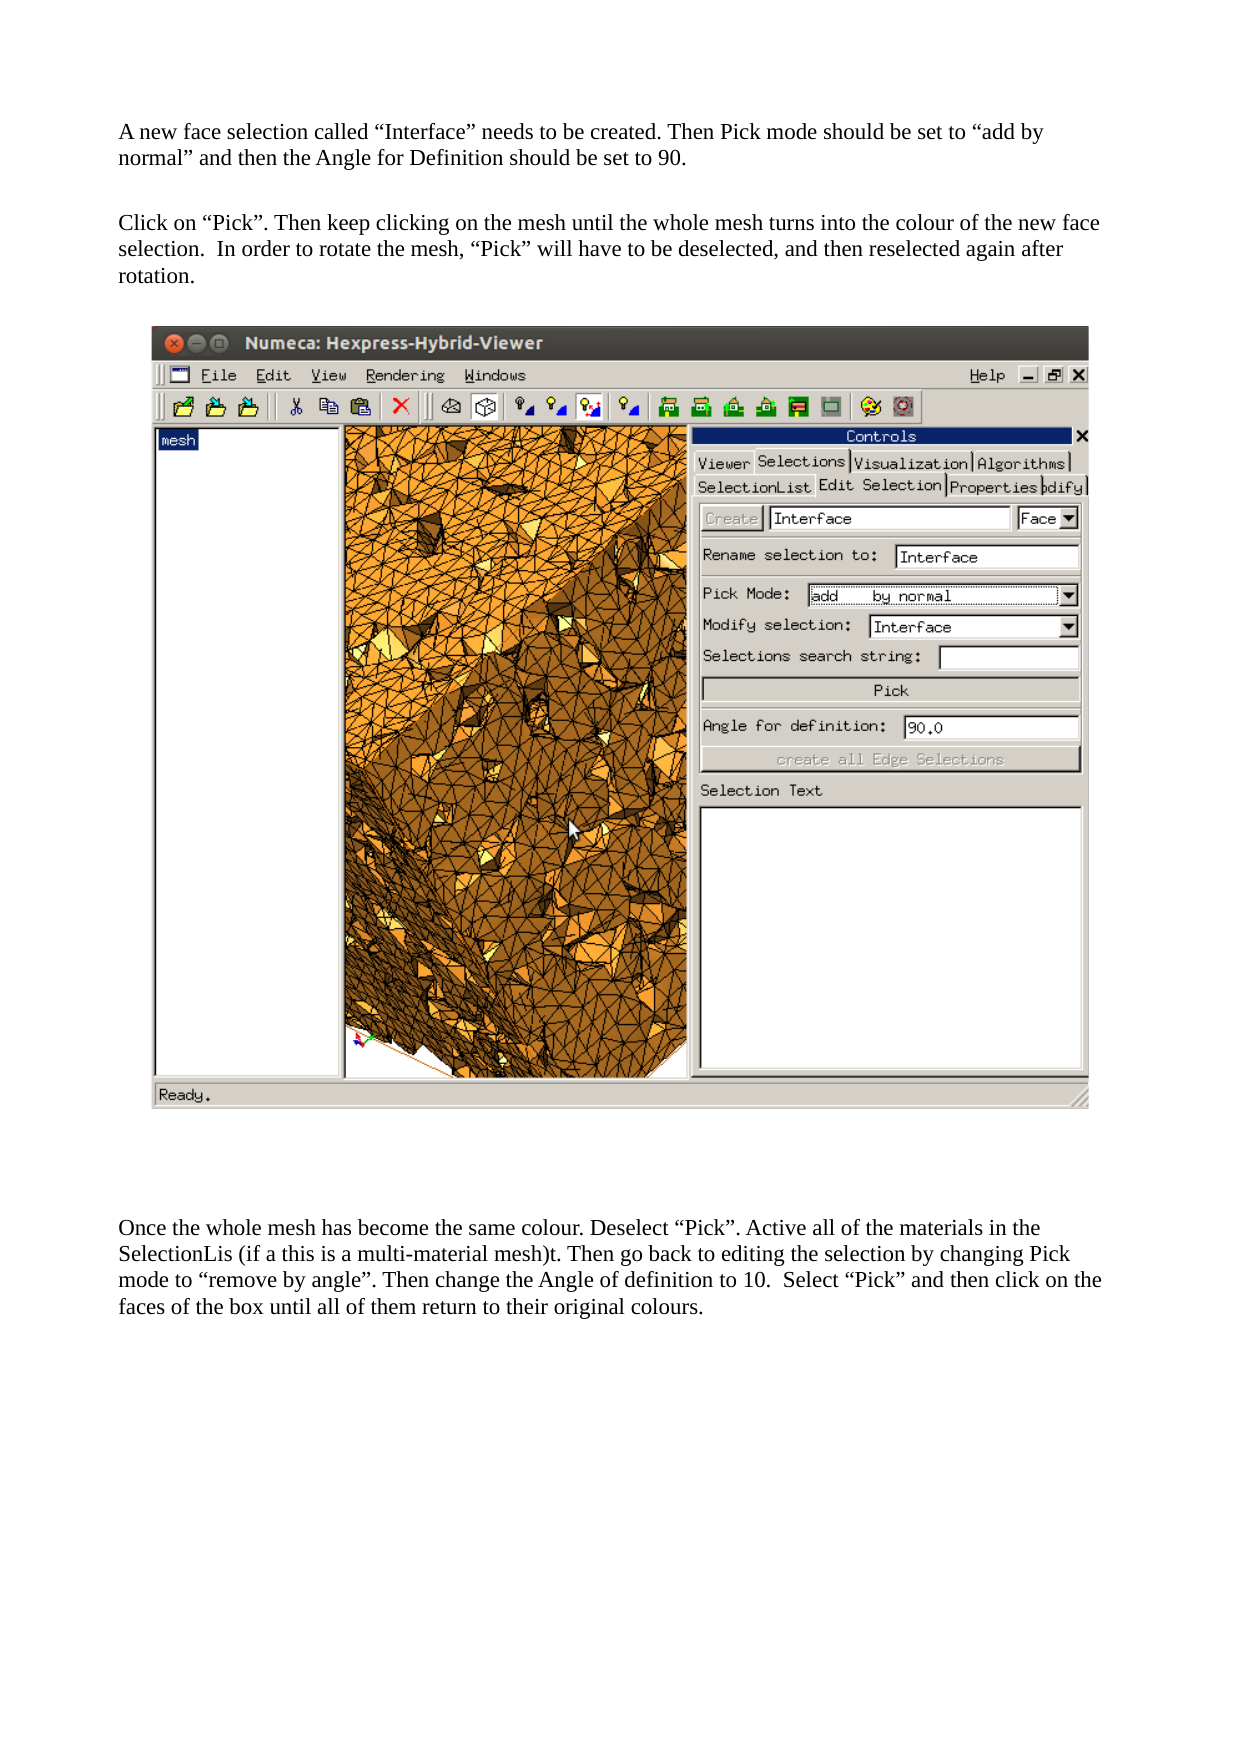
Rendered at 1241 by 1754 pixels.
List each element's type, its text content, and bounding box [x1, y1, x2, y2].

text A new face selection called “Interface” needs to be created. Then Pick mode should be set to “add by normal” and then the Angle for Definition should be set to 90. [118, 118, 1122, 171]
text Once the whole mesh has become the same colour. Deselect “Pick”. Active all of the materials in the SelectionLis (if a this is a multi-material mesh)t. Then go back to editing the selection by changing Pick mode to “remove by angle”. Then change the Angle of definition to 10. Select “Pick” and then click on the faces of the box until all of them return to their original colours. [118, 1214, 1122, 1319]
picture [151, 326, 380, 1109]
text Click on “Pick”. Then keep clicking on the mesh until the whole mesh turns into the colour of the new face selection. In order to rotate the mesh, “Pick” will have to be deselected, and then reselected again after rotation. [118, 209, 1122, 288]
